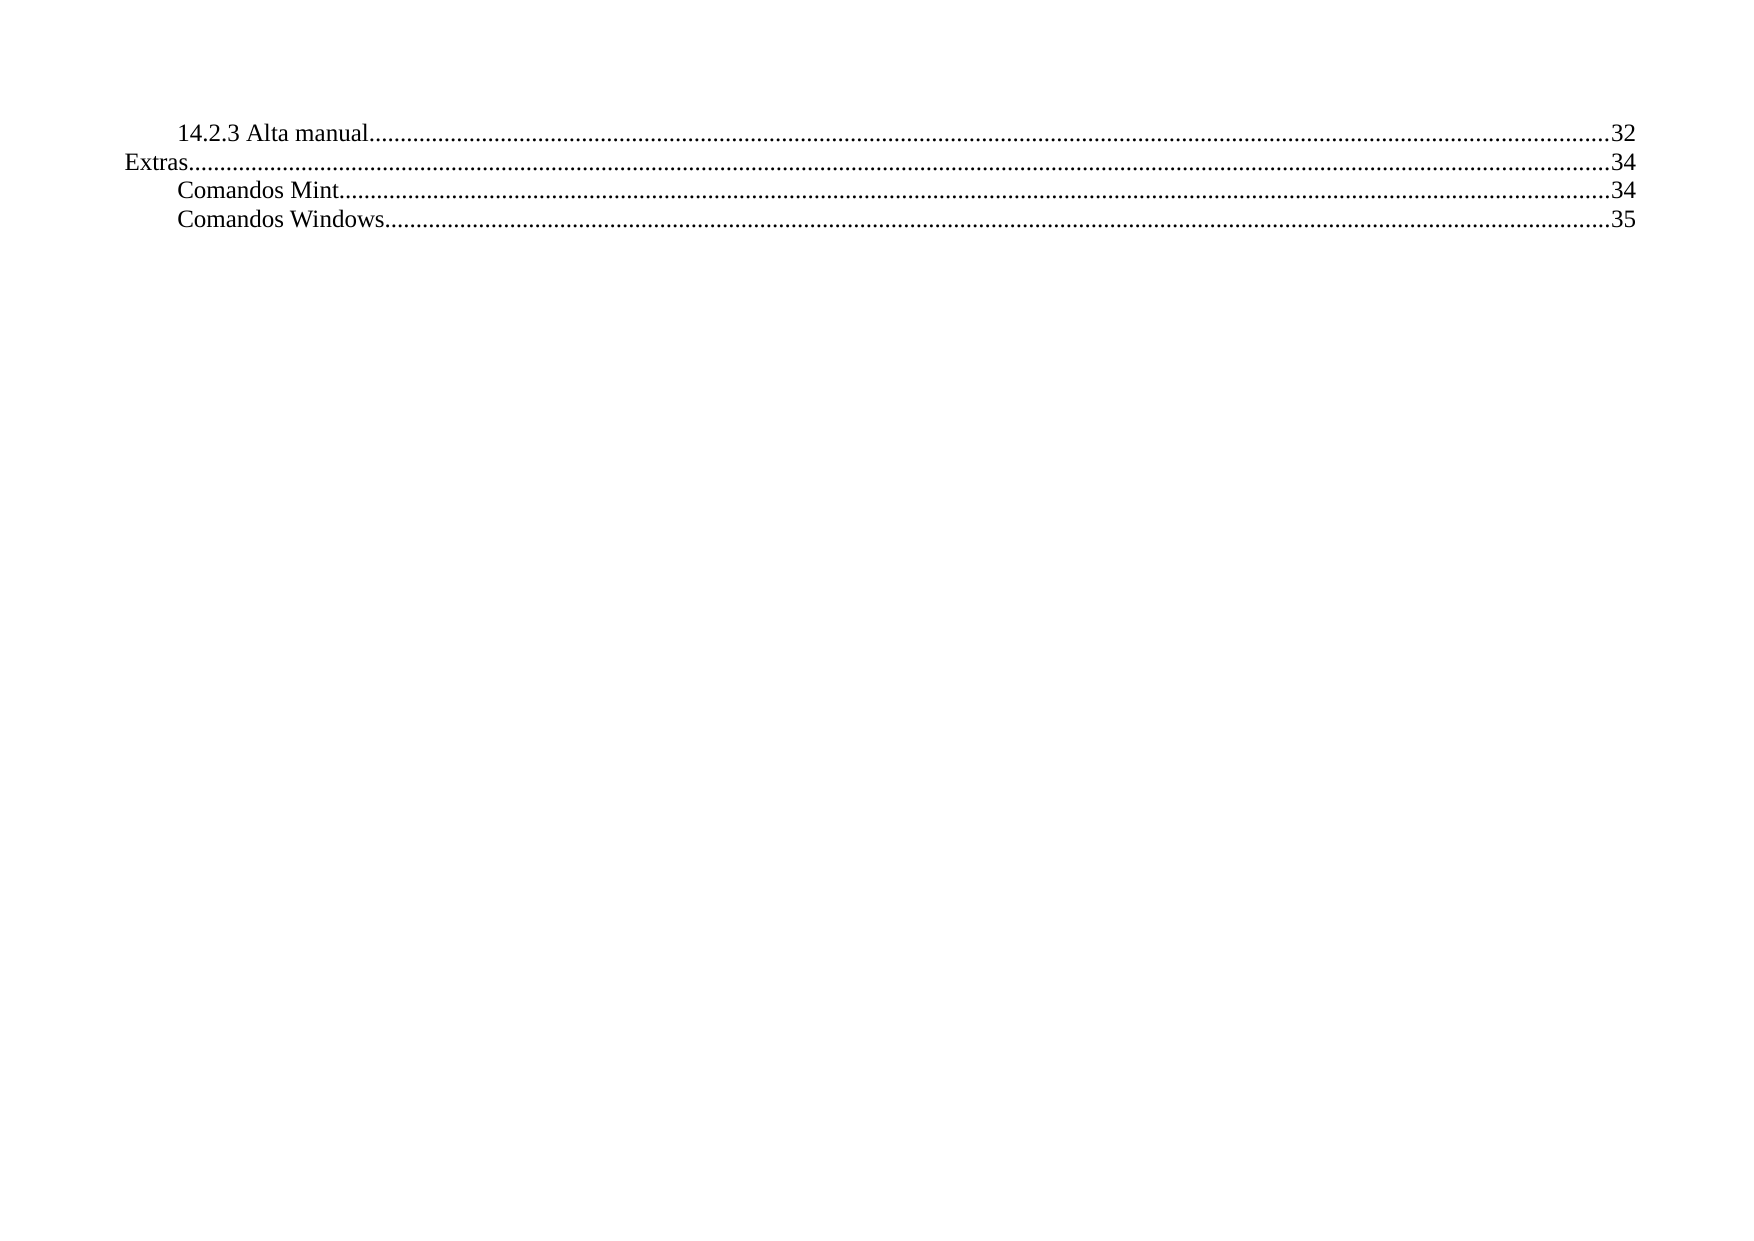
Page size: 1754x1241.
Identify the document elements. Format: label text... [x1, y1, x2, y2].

text Comandos Windows 35 [177, 204, 1636, 233]
text Extras 34 [118, 147, 1636, 176]
text Comandos Mint 34 [177, 176, 1636, 204]
text 14.2.3 Alta manual 32 [177, 118, 1636, 147]
